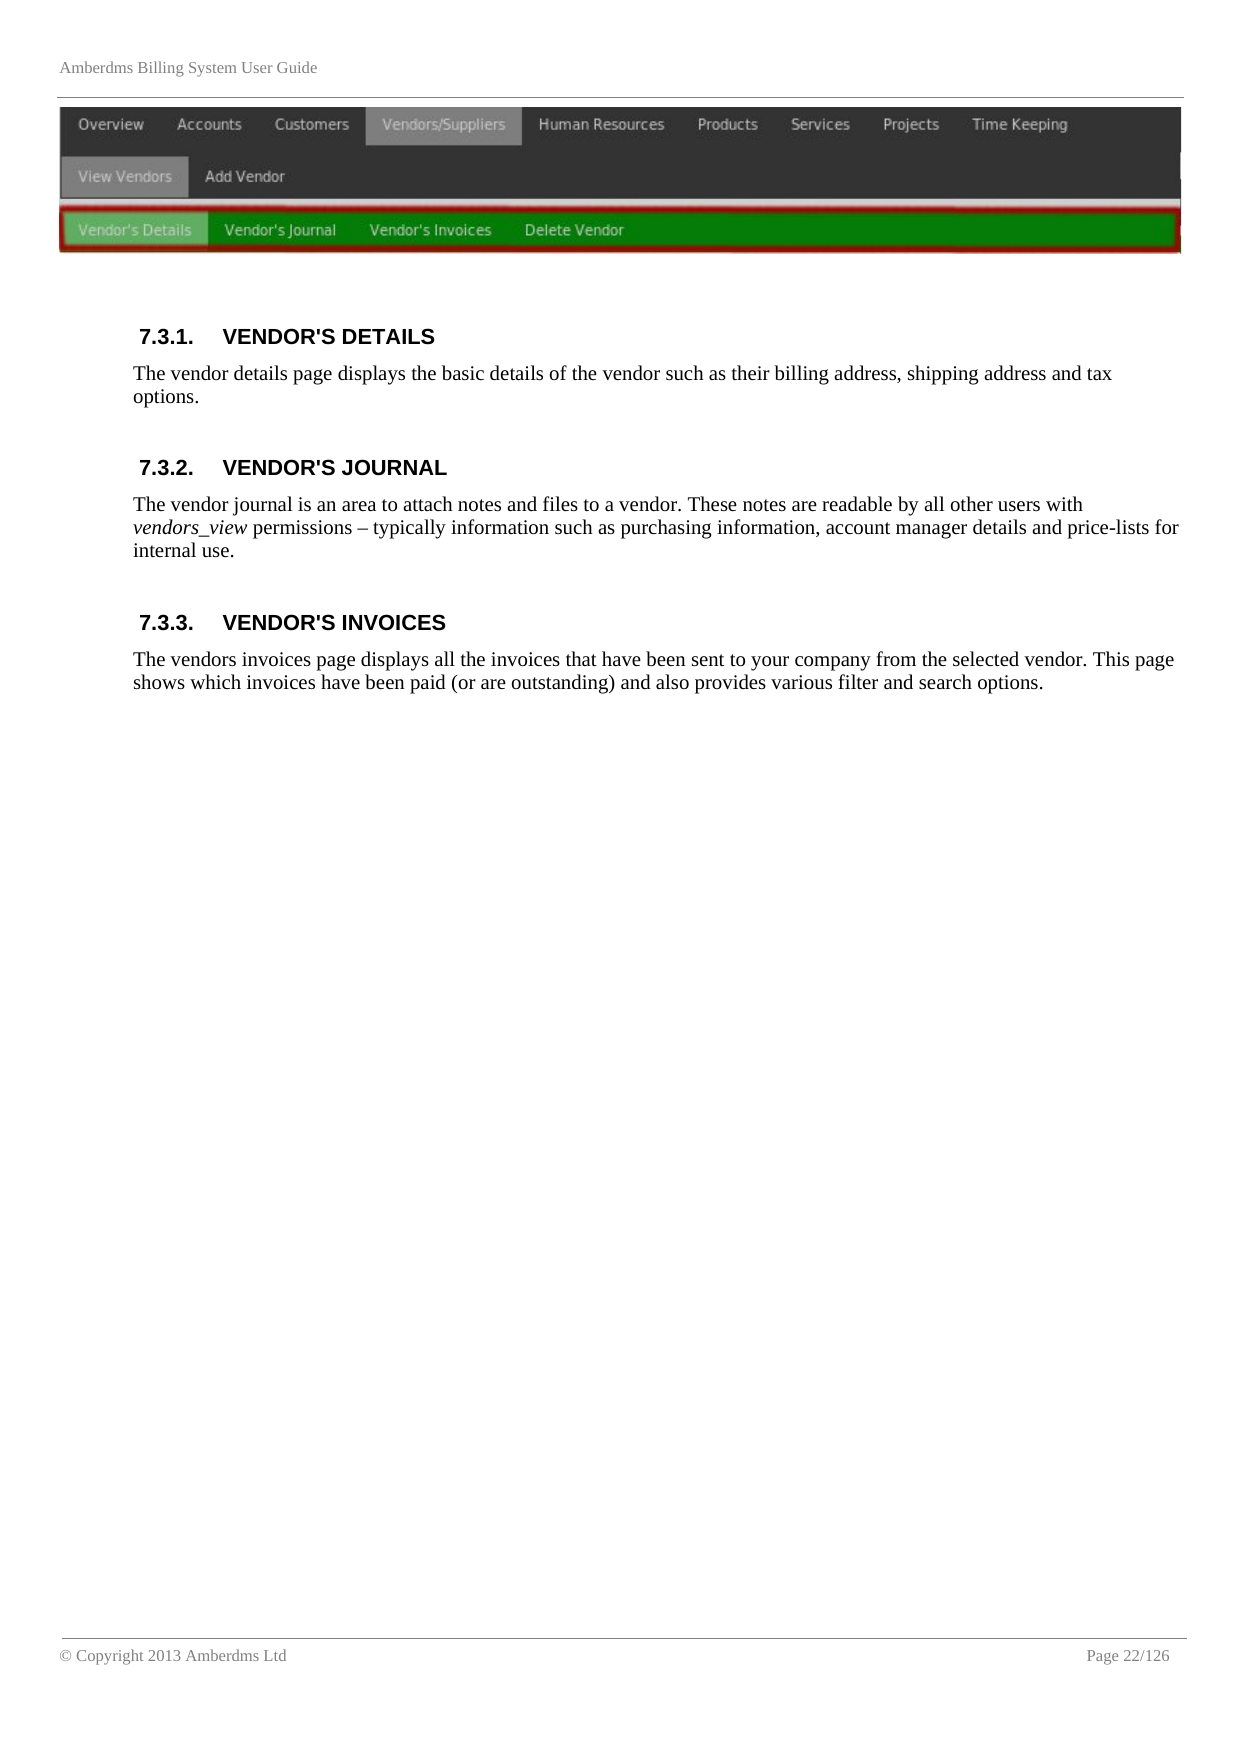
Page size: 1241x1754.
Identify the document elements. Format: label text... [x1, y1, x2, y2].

text The vendors invoices page displays all the invoices that have been sent to your company from the selected vendor. This page shows which invoices have been paid (or are outstanding) and also provides various filter and search options. [133, 647, 1181, 694]
text The vendor journal is an area to attach notes and files to a vendor. These notes are readable by all other users with vendors_view permissions – typically information such as purchasing information, account manager details and price-lists for internal use. [133, 493, 1181, 562]
subtitle Vendor's Journal [133, 456, 1181, 480]
subtitle Vendor's Invoices [133, 610, 1181, 635]
picture [59, 107, 1182, 254]
subtitle Vendor's Details [133, 324, 1181, 349]
text The vendor details page displays the basic details of the vendor such as their billing address, shipping address and tax options. [133, 362, 1181, 408]
